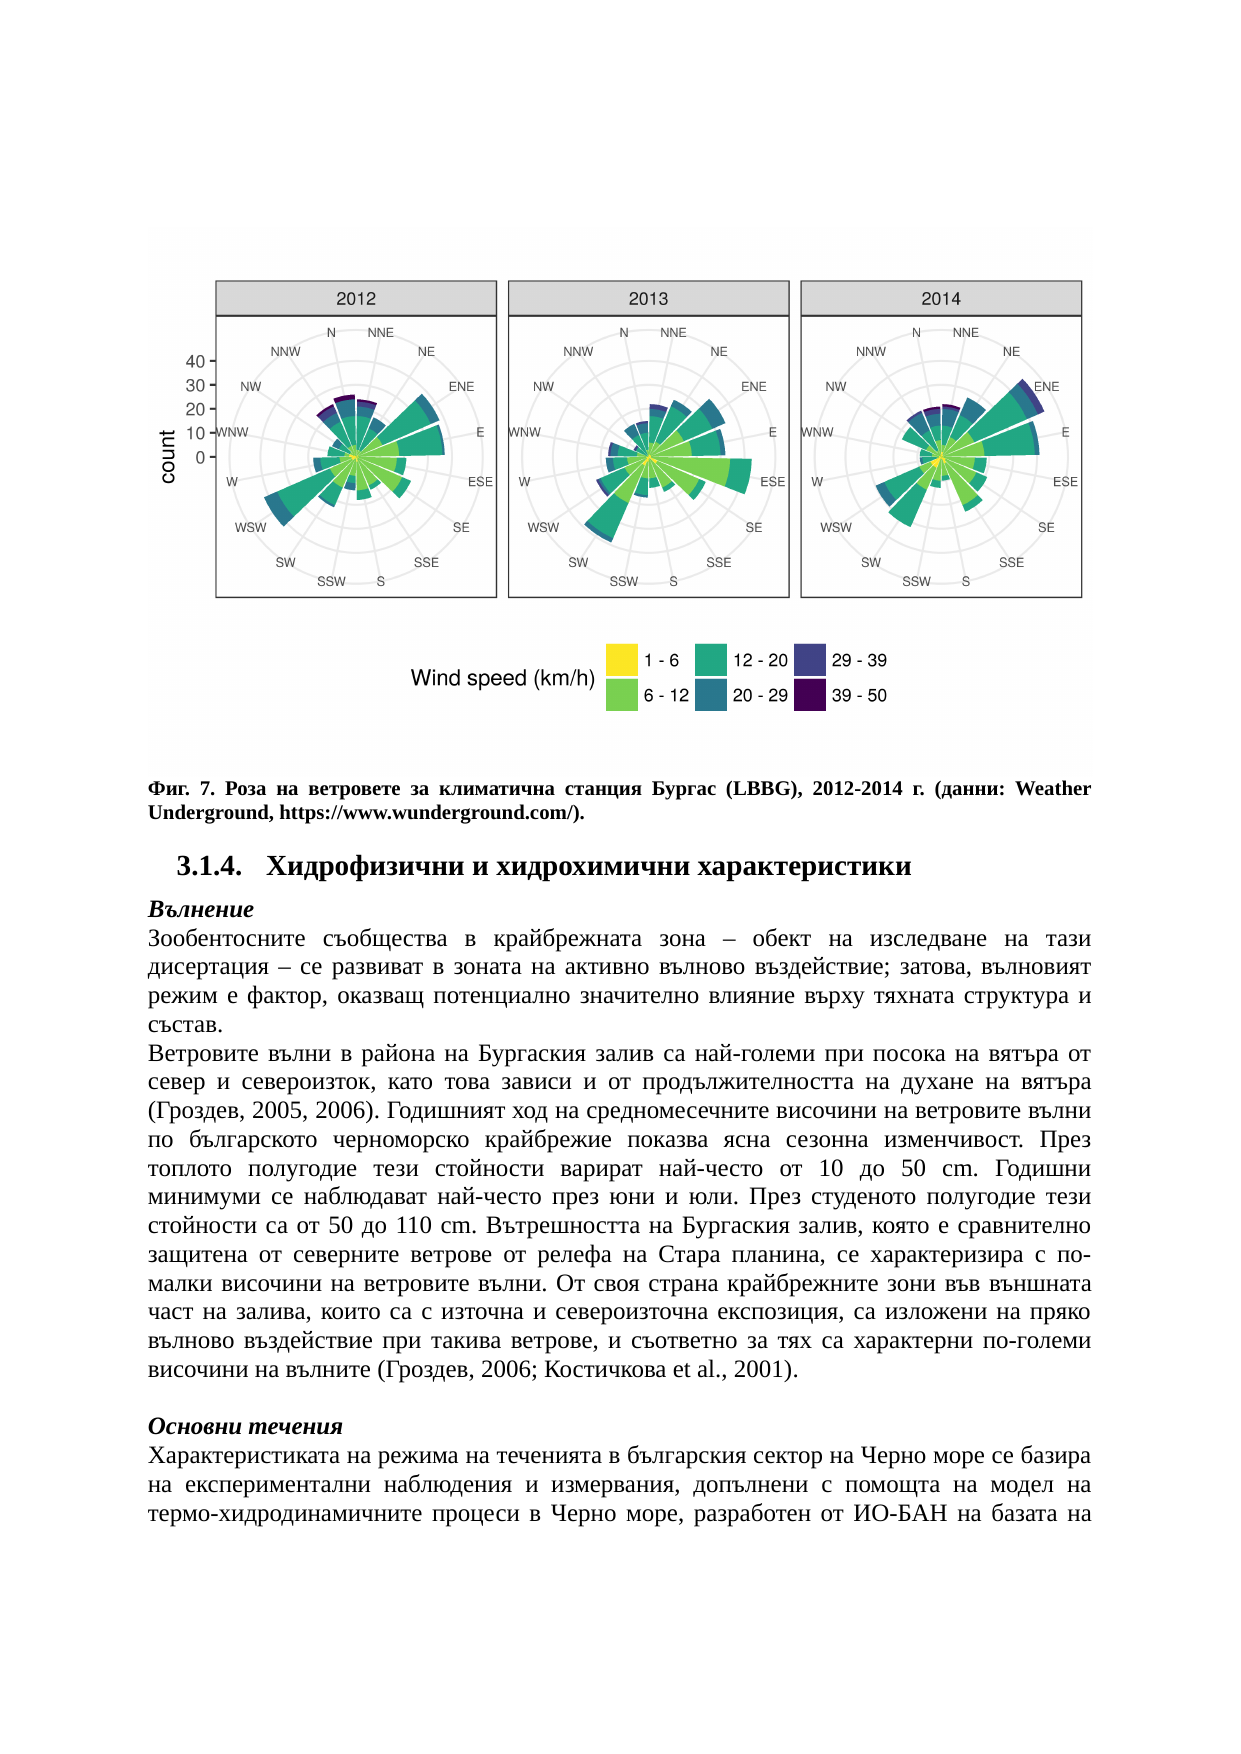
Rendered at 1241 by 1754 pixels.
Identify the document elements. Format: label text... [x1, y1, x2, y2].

text Зообентосните съобщества в крайбрежната зона – обект на изследване на тази дисертация – се развиват в зоната на активно вълново въздействие; затова, вълновият режим е фактор, оказващ потенциално значително влияние върху тяхната структура и състав. [148, 923, 1093, 1038]
text Основни течения [148, 1411, 1093, 1440]
text Фиг. 7. Роза на ветровете за климатична станция Бургас (LBBG), 2012-2014 г. (данни: Weather Underground, https://www.wunderground.com/). [148, 777, 1093, 824]
text Характеристиката на режима на теченията в българския сектор на Черно море се базира на експериментални наблюдения и измервания, допълнени с помощта на модел на термо-хидродинамичните процеси в Черно море, разработен от ИО-БАН на базата на [148, 1440, 1093, 1526]
subtitle Хидрофизични и хидрохимични характеристики [242, 848, 1093, 881]
picture [147, 227, 1093, 777]
text Вълнение [148, 894, 1093, 923]
text Ветровите вълни в района на Бургаския залив са най-големи при посока на вятъра от север и североизток, като това зависи и от продължителността на духане на вятъра (Гроздев, 2005, 2006). Годишният ход на средномесечните височини на ветровите вълни по българското черноморско крайбрежие показва ясна сезонна изменчивост. През топлото полугодие тези стойности варират най-често от 10 до 50 cm. Годишни минимуми се наблюдават най-често през юни и юли. През студеното полугодие тези стойности са от 50 до 110 cm. Вътрешността на Бургаския залив, която е сравнително защитена от северните ветрове от релефа на Стара планина, се характеризира с по-малки височини на ветровите вълни. От своя страна крайбрежните зони във външната част на залива, които са с източна и североизточна експозиция, са изложени на пряко вълново въздействие при такива ветрове, и съответно за тях са характерни по-големи височини на вълните (Гроздев, 2006; Костичкова et al., 2001). [148, 1038, 1093, 1383]
